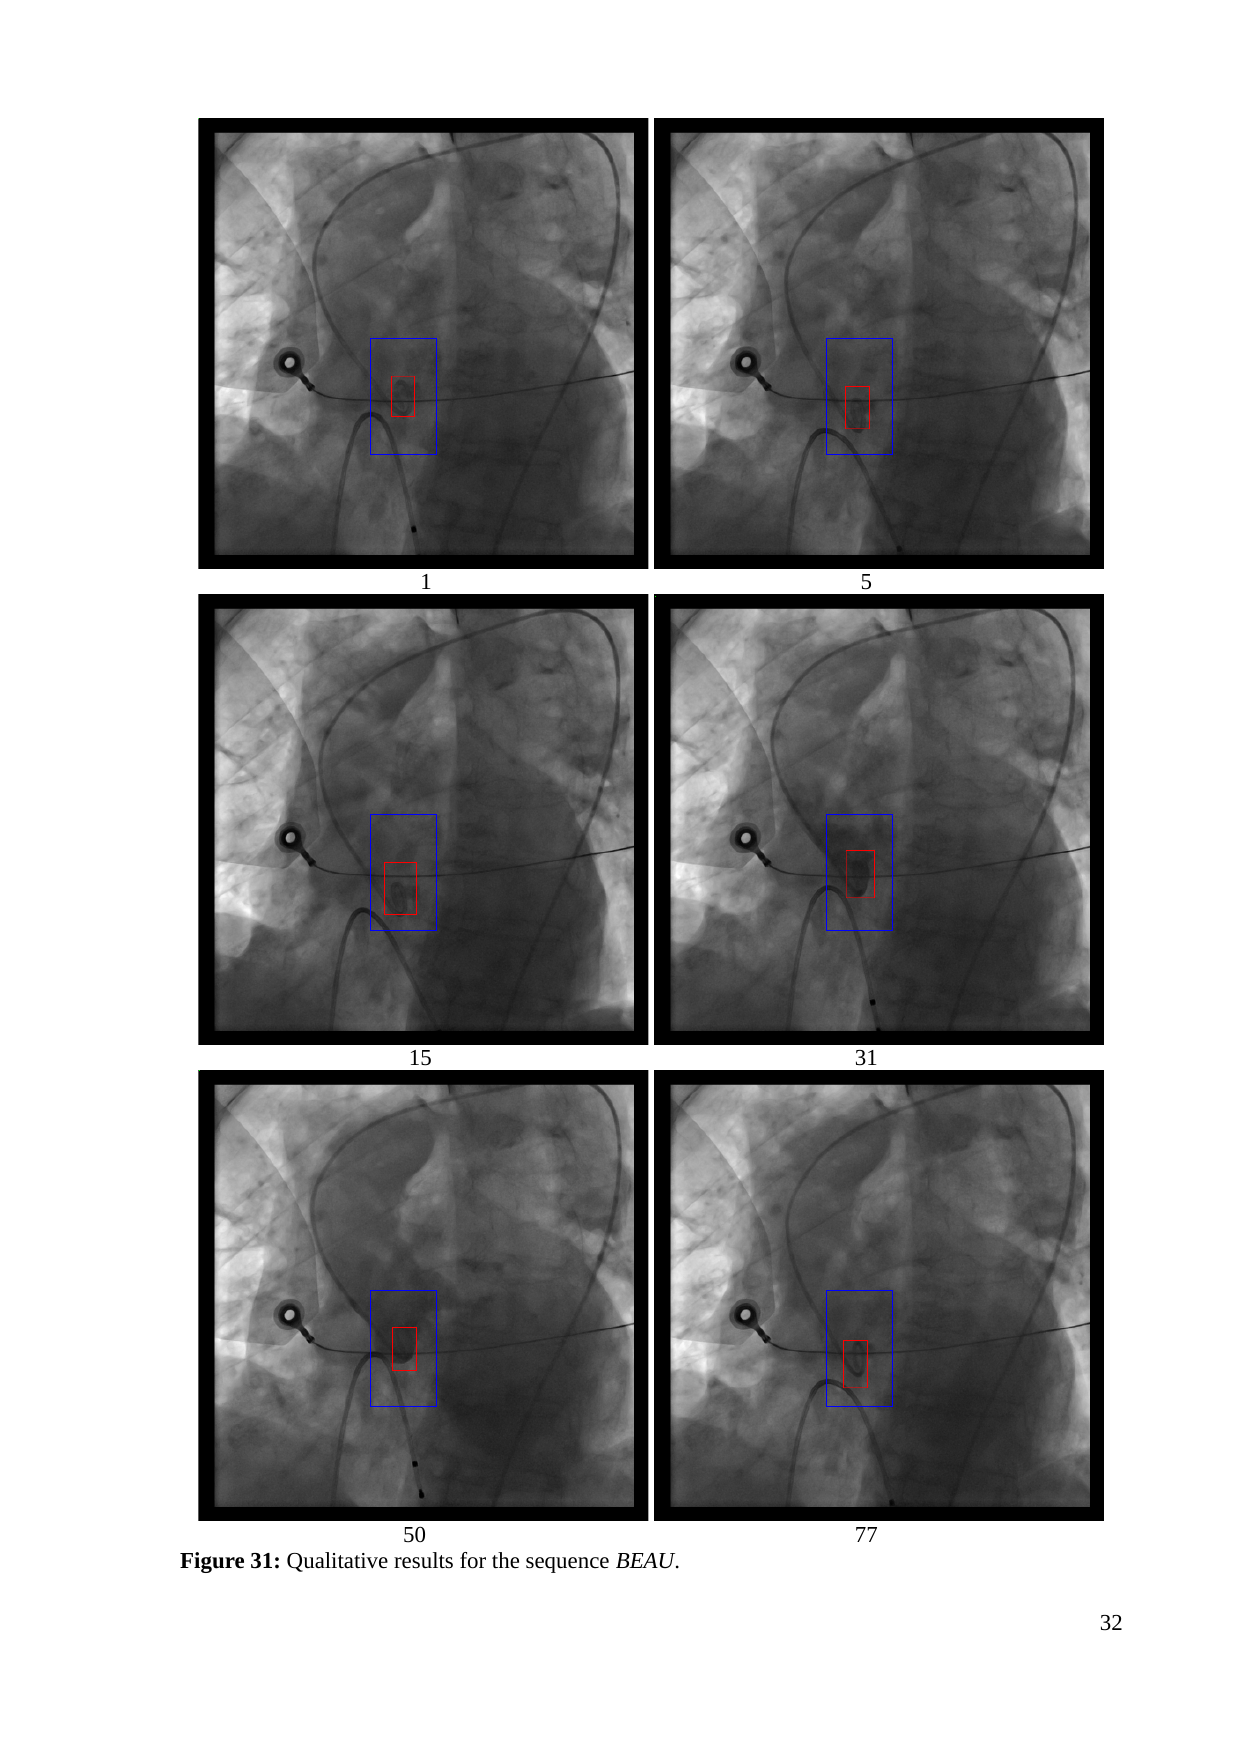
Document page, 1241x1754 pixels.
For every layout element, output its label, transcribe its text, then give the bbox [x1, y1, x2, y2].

picture [654, 118, 1104, 569]
table_cell Figure 31: Qualitative results for the sequence BEAU. [180, 1547, 1122, 1573]
picture [198, 594, 649, 1045]
picture [654, 1070, 1104, 1521]
table_header 1 5 15 31 50 77 [180, 118, 1122, 1547]
picture [654, 594, 1104, 1045]
picture [198, 1070, 649, 1521]
picture [198, 118, 649, 569]
